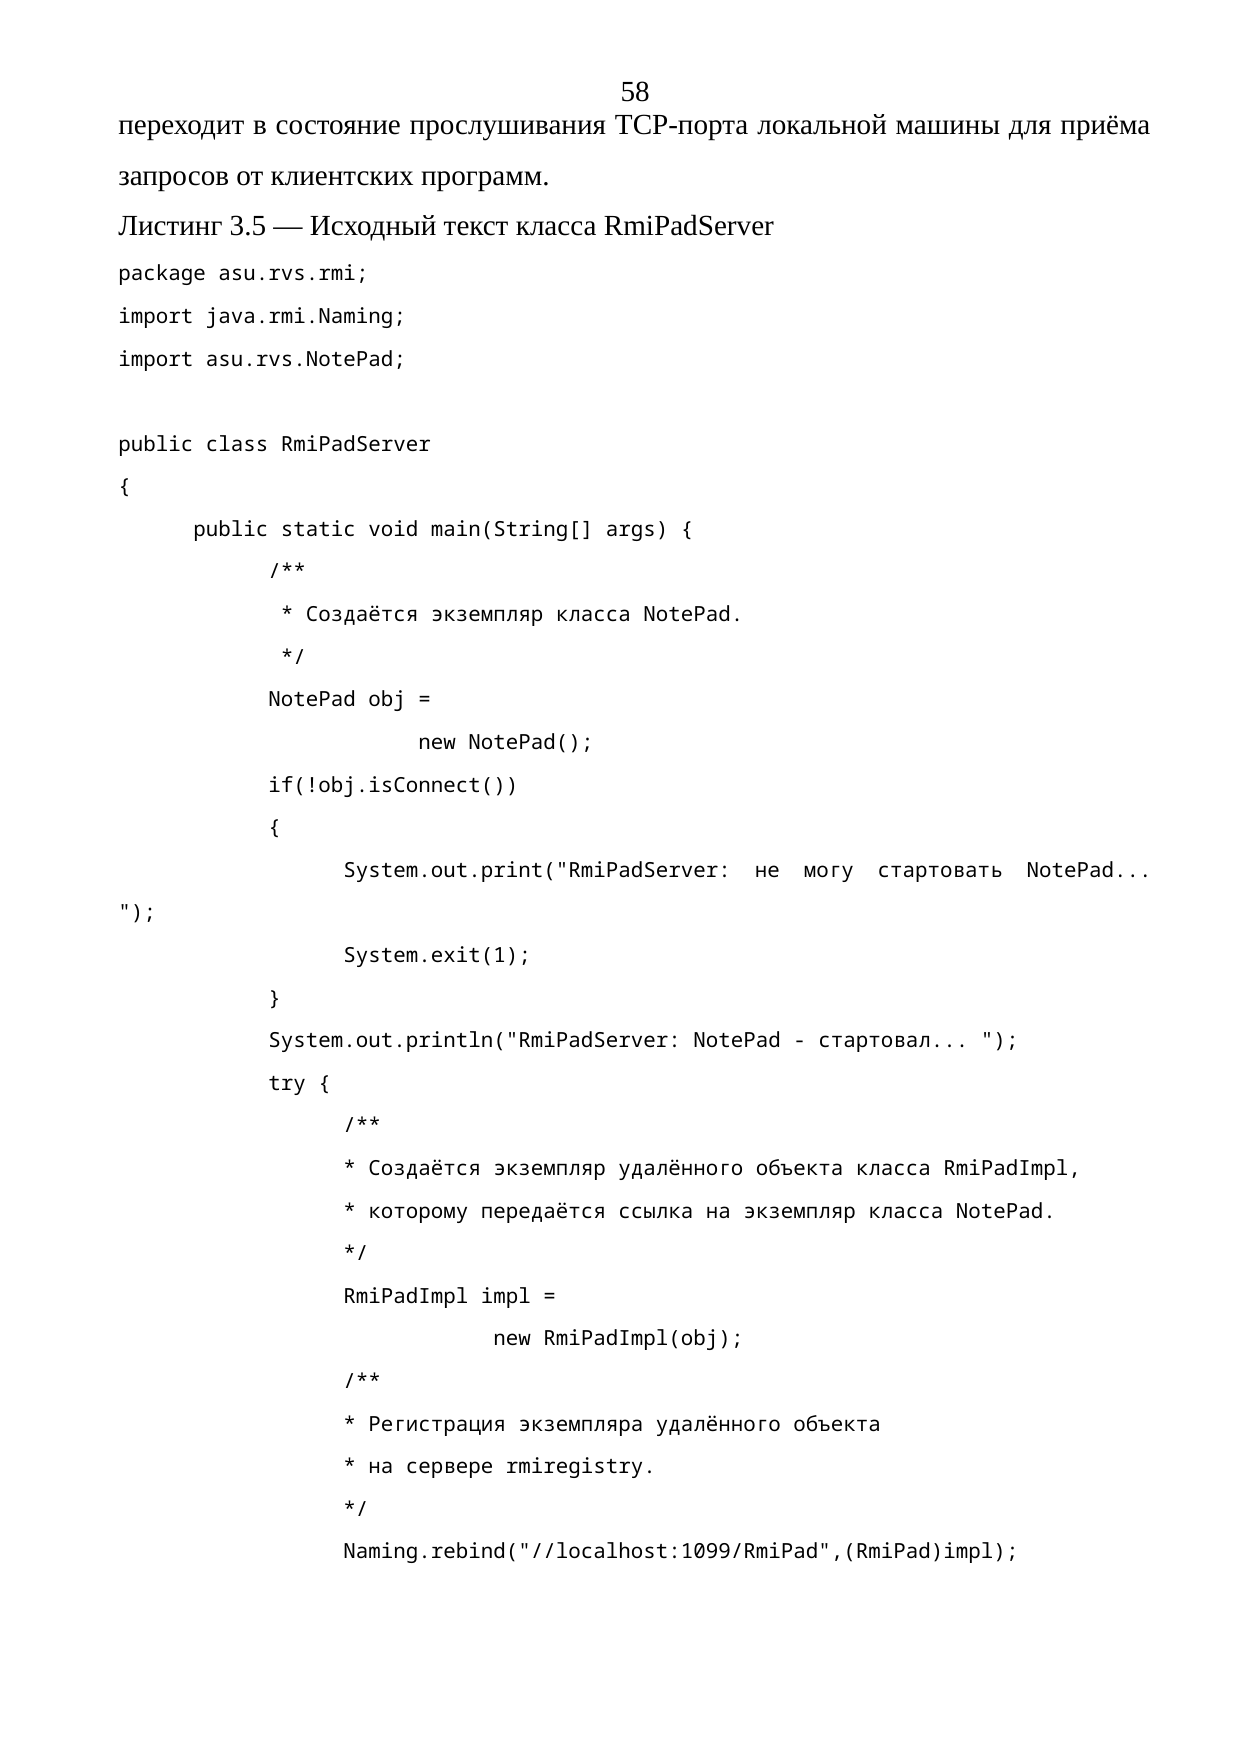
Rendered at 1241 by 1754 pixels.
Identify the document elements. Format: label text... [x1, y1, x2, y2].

text { [118, 812, 1152, 841]
text System.out.println("RmiPadServer: NotePad - стартовал... "); [118, 1025, 1152, 1054]
text package asu.rvs.rmi; [118, 258, 1152, 287]
text public static void main(String[] args) { [118, 514, 1152, 542]
text */ [118, 1494, 1152, 1522]
text new NotePad(); [118, 727, 1152, 756]
text RmiPadImpl impl = [118, 1281, 1152, 1309]
text Листинг 3.5 — Исходный текст класса RmiPadServer [118, 208, 1152, 242]
text * Регистрация экземпляра удалённого объекта [118, 1409, 1152, 1437]
text */ [118, 642, 1152, 670]
text * которому передаётся ссылка на экземпляр класса NotePad. [118, 1196, 1152, 1224]
text } [118, 983, 1152, 1011]
text /** [118, 1366, 1152, 1394]
text * на сервере rmiregistry. [118, 1451, 1152, 1480]
text /** [118, 1111, 1152, 1139]
text Naming.rebind("//localhost:1099/RmiPad",(RmiPad)impl); [118, 1537, 1152, 1565]
text System.out.print("RmiPadServer: не могу стартовать NotePad... "); [118, 855, 1152, 926]
text try { [118, 1068, 1152, 1096]
text { [118, 471, 1152, 500]
text переходит в состояние прослушивания TCP-порта локальной машины для приёма запросов от клиентских программ. [118, 107, 1152, 191]
text import java.rmi.Naming; [118, 301, 1152, 329]
text * Создаётся экземпляр удалённого объекта класса RmiPadImpl, [118, 1153, 1152, 1182]
text System.exit(1); [118, 940, 1152, 968]
text public class RmiPadServer [118, 429, 1152, 457]
text * Создаётся экземпляр класса NotePad. [118, 599, 1152, 628]
text import asu.rvs.NotePad; [118, 344, 1152, 372]
text NotePad obj = [118, 684, 1152, 713]
text /** [118, 557, 1152, 585]
text new RmiPadImpl(obj); [118, 1323, 1152, 1352]
text */ [118, 1238, 1152, 1267]
text if(!obj.isConnect()) [118, 770, 1152, 798]
